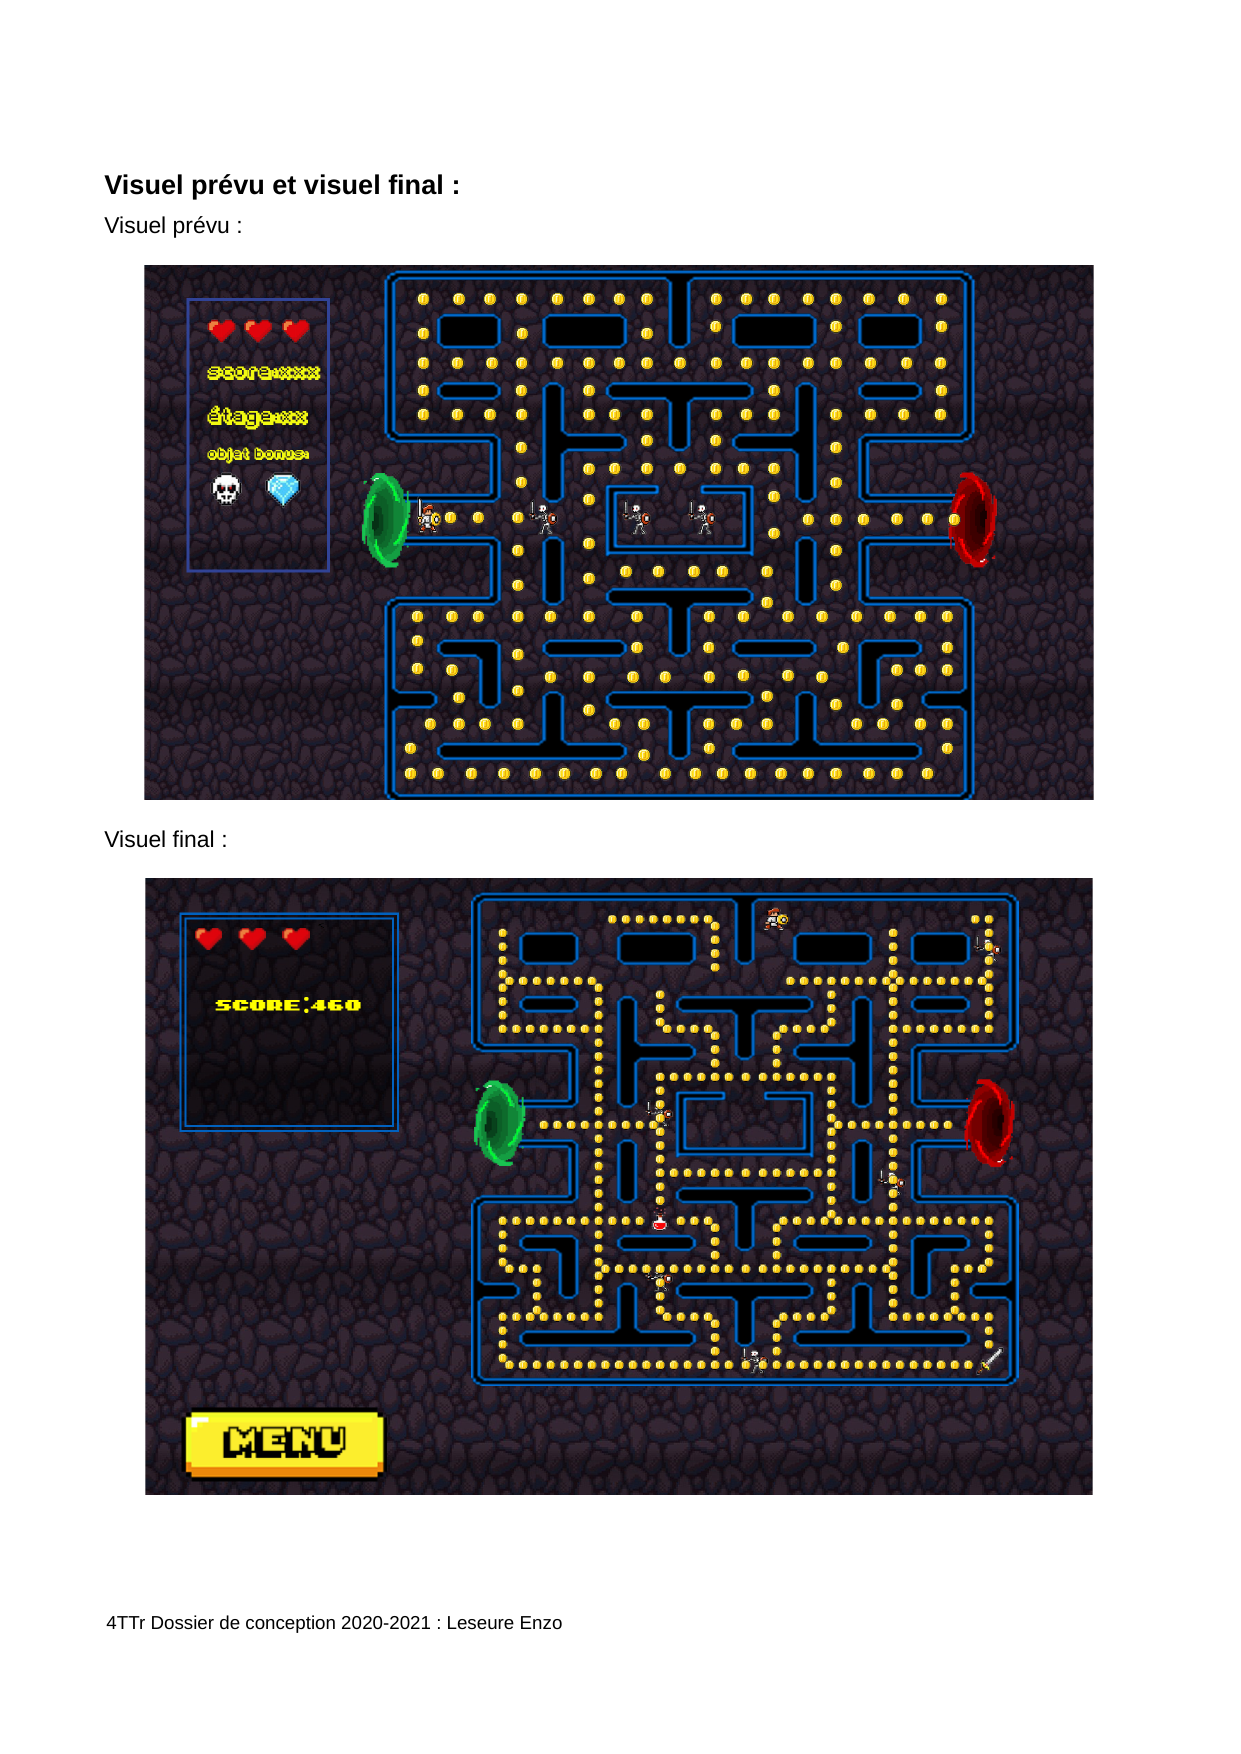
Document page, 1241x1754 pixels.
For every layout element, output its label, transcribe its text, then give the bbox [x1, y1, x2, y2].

subtitle Visuel prévu et visuel final : [104, 169, 1134, 200]
text Visuel prévu : [104, 212, 1134, 239]
picture [144, 265, 1094, 800]
picture [145, 878, 1093, 1495]
text Visuel final : [104, 265, 1134, 852]
